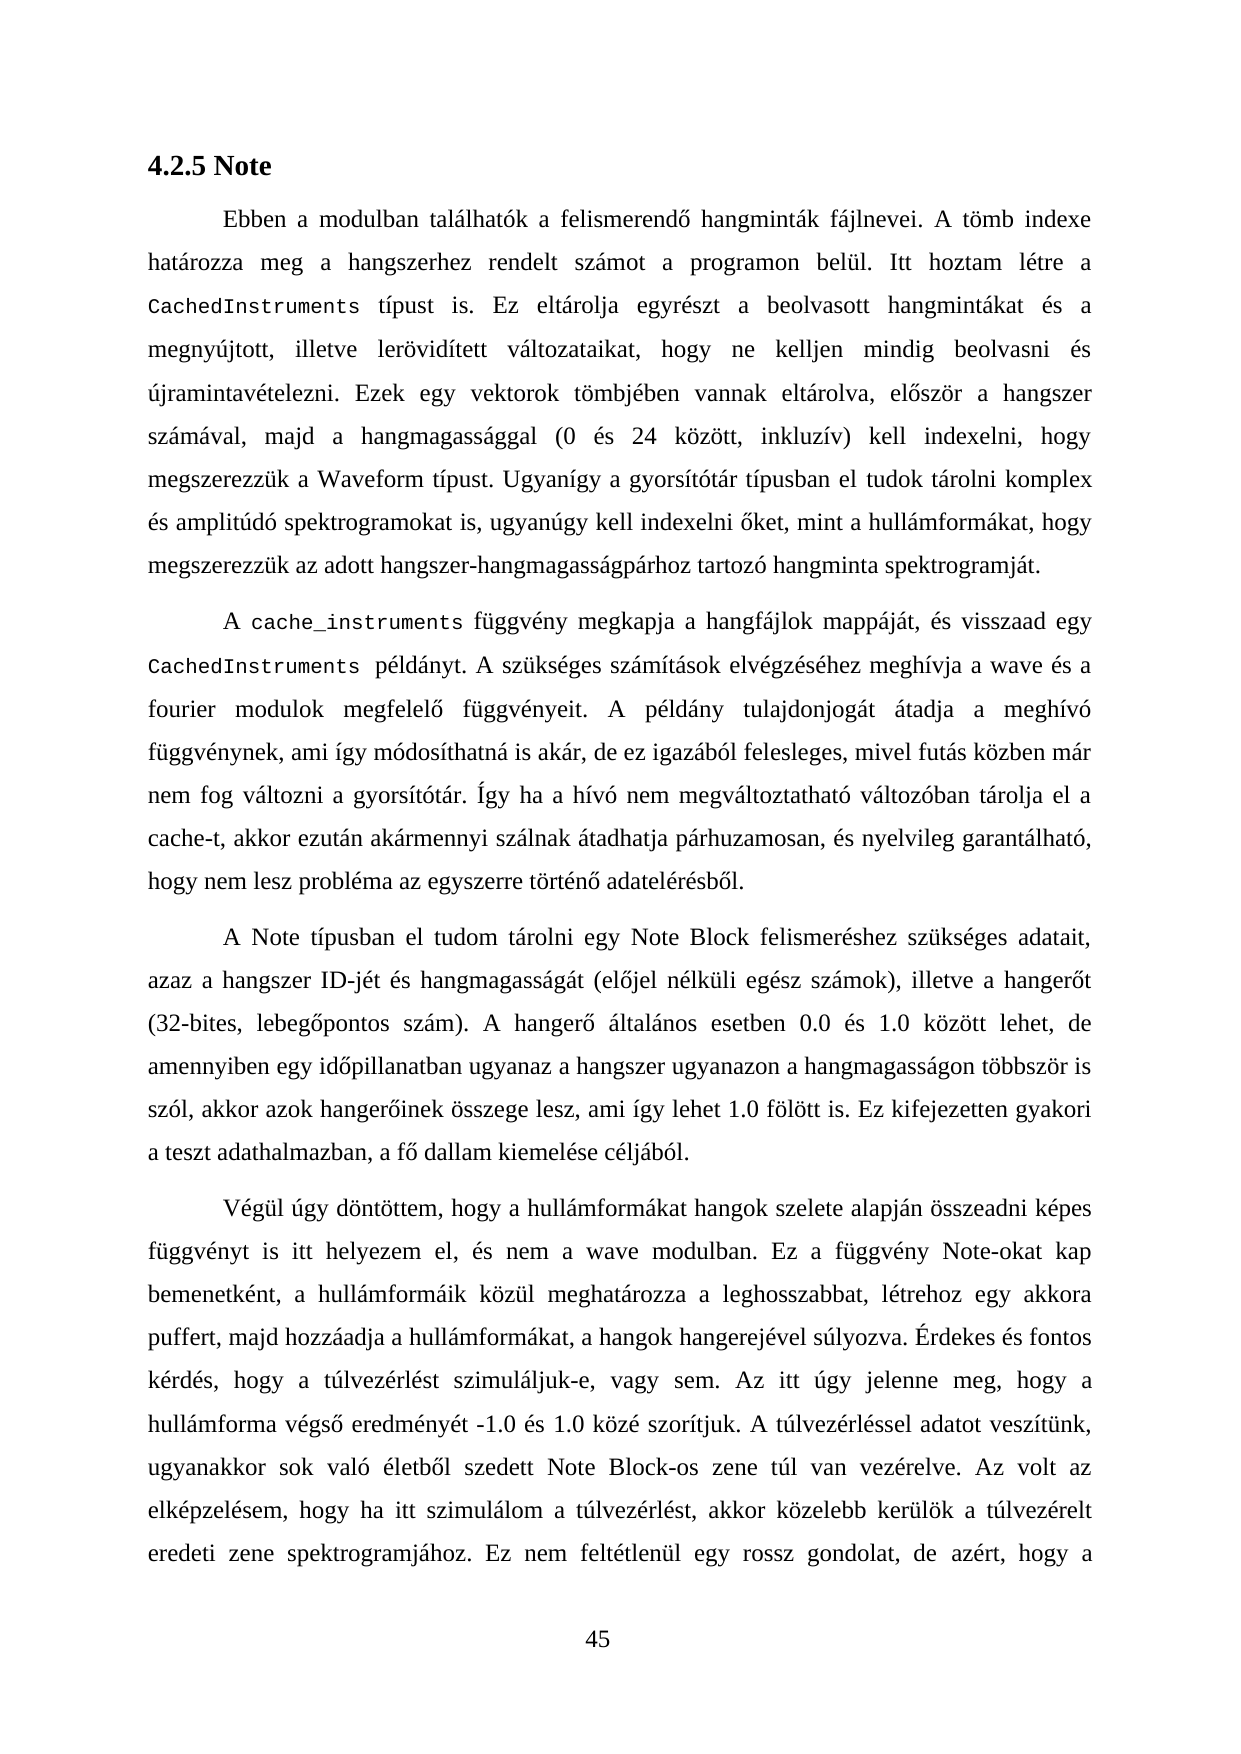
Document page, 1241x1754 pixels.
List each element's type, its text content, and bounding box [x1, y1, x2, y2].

text Végül úgy döntöttem, hogy a hullámformákat hangok szelete alapján összeadni képes függvényt is itt helyezem el, és nem a wave modulban. Ez a függvény Note-okat kap bemenetként, a hullámformáik közül meghatározza a leghosszabbat, létrehoz egy akkora puffert, majd hozzáadja a hullámformákat, a hangok hangerejével súlyozva. Érdekes és fontos kérdés, hogy a túlvezérlést szimuláljuk-e, vagy sem. Az itt úgy jelenne meg, hogy a hullámforma végső eredményét -1.0 és 1.0 közé szorítjuk. A túlvezérléssel adatot veszítünk, ugyanakkor sok való életből szedett Note Block-os zene túl van vezérelve. Az volt az elképzelésem, hogy ha itt szimulálom a túlvezérlést, akkor közelebb kerülök a túlvezérelt eredeti zene spektrogramjához. Ez nem feltétlenül egy rossz gondolat, de azért, hogy a [148, 1193, 1092, 1567]
text A Note típusban el tudom tárolni egy Note Block felismeréshez szükséges adatait, azaz a hangszer ID-jét és hangmagasságát (előjel nélküli egész számok), illetve a hangerőt (32-bites, lebegőpontos szám). A hangerő általános esetben 0.0 és 1.0 között lehet, de amennyiben egy időpillanatban ugyanaz a hangszer ugyanazon a hangmagasságon többször is szól, akkor azok hangerőinek összege lesz, ami így lehet 1.0 fölött is. Ez kifejezetten gyakori a teszt adathalmazban, a fő dallam kiemelése céljából. [148, 922, 1092, 1166]
text A cache_instruments függvény megkapja a hangfájlok mappáját, és visszaad egy CachedInstruments példányt. A szükséges számítások elvégzéséhez meghívja a wave és a fourier modulok megfelelő függvényeit. A példány tulajdonjogát átadja a meghívó függvénynek, ami így módosíthatná is akár, de ez igazából felesleges, mivel futás közben már nem fog változni a gyorsítótár. Így ha a hívó nem megváltoztatható változóban tárolja el a cache-t, akkor ezután akármennyi szálnak átadhatja párhuzamosan, és nyelvileg garantálható, hogy nem lesz probléma az egyszerre történő adatelérésből. [148, 606, 1092, 895]
text Ebben a modulban találhatók a felismerendő hangminták fájlnevei. A tömb indexe határozza meg a hangszerhez rendelt számot a programon belül. Itt hoztam létre a CachedInstruments típust is. Ez eltárolja egyrészt a beolvasott hangmintákat és a megnyújtott, illetve lerövidített változataikat, hogy ne kelljen mindig beolvasni és újramintavételezni. Ezek egy vektorok tömbjében vannak eltárolva, először a hangszer számával, majd a hangmagassággal (0 és 24 között, inkluzív) kell indexelni, hogy megszerezzük a Waveform típust. Ugyanígy a gyorsítótár típusban el tudok tárolni komplex és amplitúdó spektrogramokat is, ugyanúgy kell indexelni őket, mint a hullámformákat, hogy megszerezzük az adott hangszer-hangmagasságpárhoz tartozó hangminta spektrogramját. [148, 204, 1092, 579]
subtitle Note [148, 148, 1092, 181]
